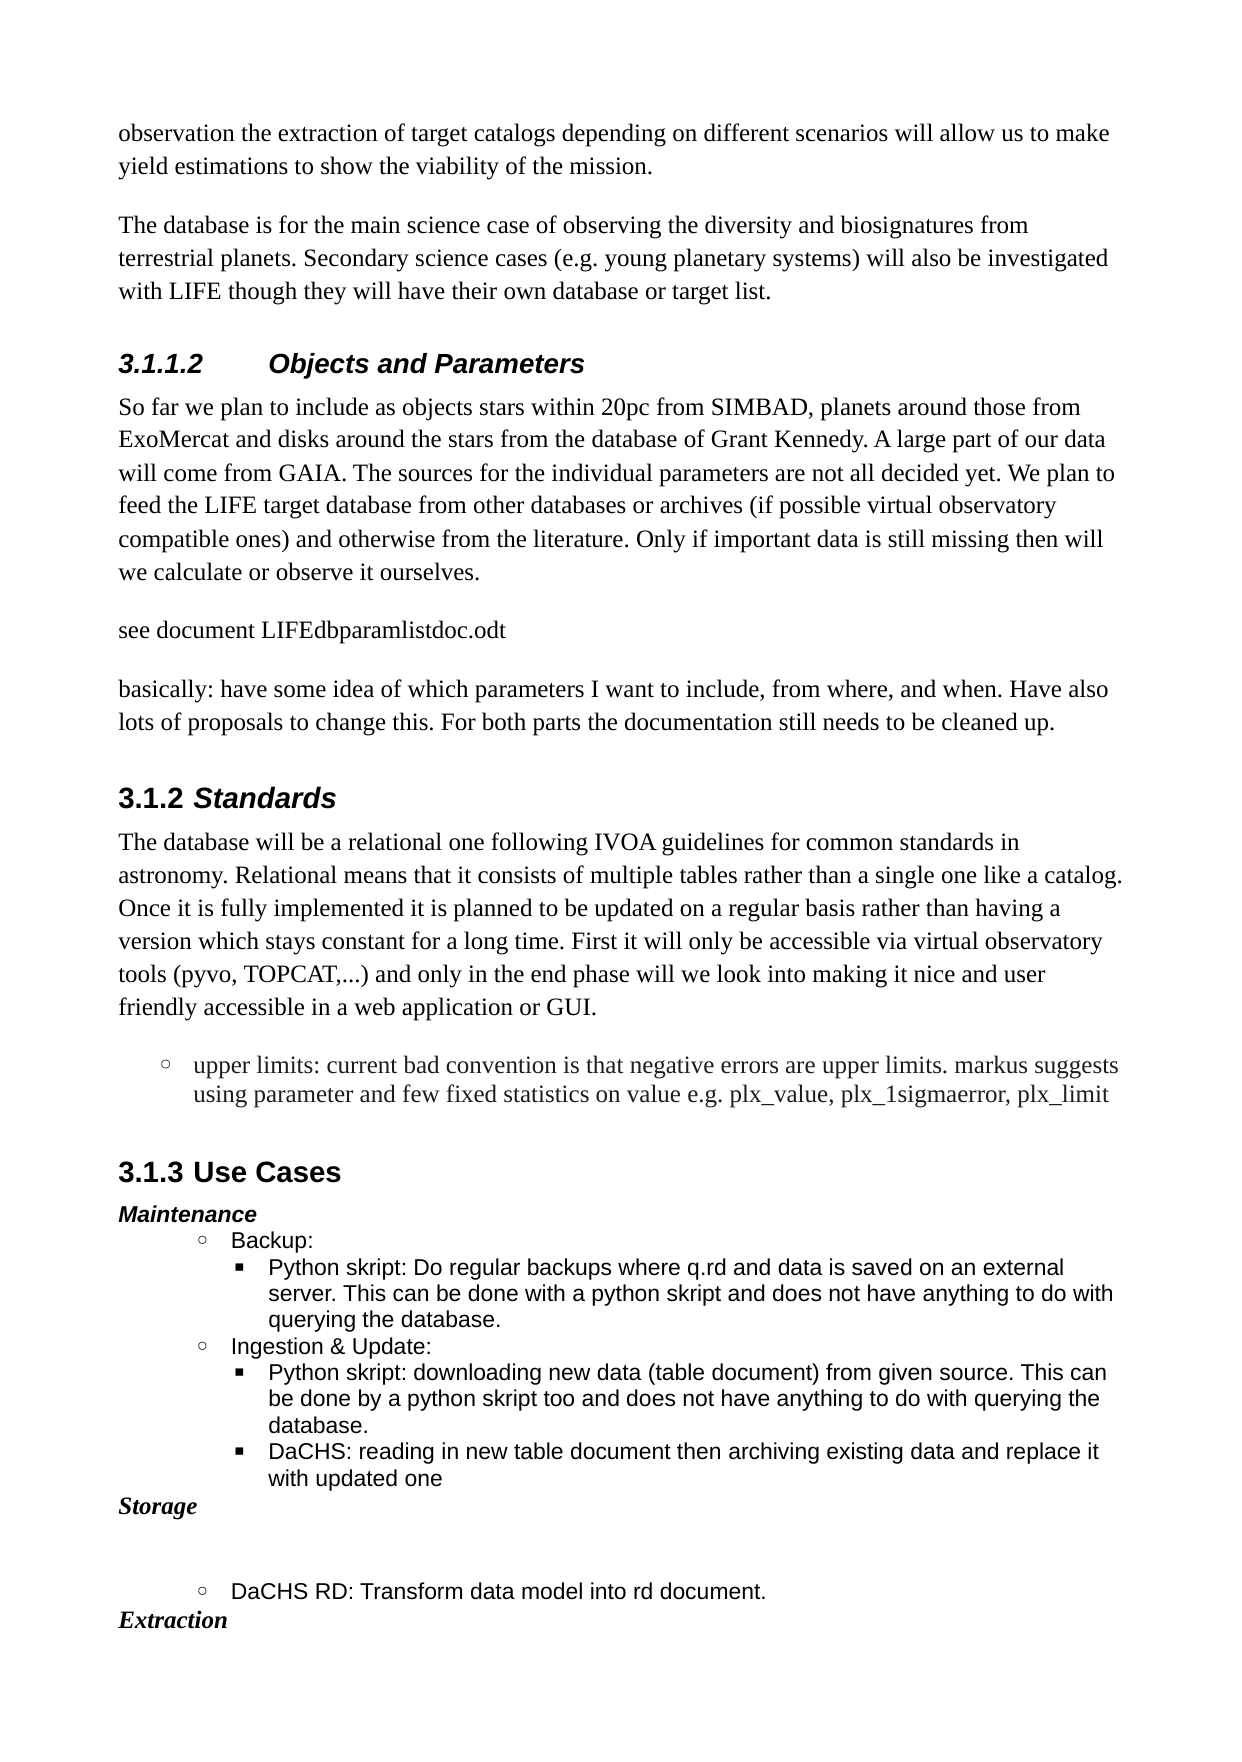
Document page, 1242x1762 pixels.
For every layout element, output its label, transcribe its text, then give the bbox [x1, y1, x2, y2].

subtitle Use Cases [118, 1155, 1124, 1188]
text Maintenance [118, 1201, 1124, 1227]
text Storage [118, 1491, 1124, 1519]
text So far we plan to include as objects stars within 20pc from SIMBAD, planets around those from ExoMercat and disks around the stars from the database of Grant Kennedy. A large part of our data will come from GAIA. The sources for the individual parameters are not all decided yet. We plan to feed the LIFE target database from other databases or archives (if possible virtual observatory compatible ones) and otherwise from the literature. Only if important data is still missing then will we calculate or observe it ourselves. [118, 392, 1124, 585]
list DaCHS: reading in new table document then archiving existing data and replace it with updated one [231, 1438, 1124, 1491]
text observation the extraction of target catalogs depending on different scenarios will allow us to make yield estimations to show the viability of the mission. [118, 118, 1124, 180]
subtitle Standards [118, 781, 1124, 814]
text Extraction [118, 1605, 1124, 1633]
list Ingestion & Update: [193, 1333, 1124, 1359]
list upper limits: current bad convention is that negative errors are upper limits. markus suggests using parameter and few fixed statistics on value e.g. plx_value, plx_1sigmaerror, plx_limit [156, 1051, 1124, 1108]
text see document LIFEdbparamlistdoc.odt [118, 615, 1124, 644]
list Python skript: Do regular backups where q.rd and data is saved on an external server. This can be done with a python skript and does not have anything to do with querying the database. [231, 1254, 1124, 1333]
subtitle Objects and Parameters [118, 347, 1124, 379]
text The database is for the main science case of observing the diversity and biosignatures from terrestrial planets. Secondary science cases (e.g. young planetary systems) will also be investigated with LIFE though they will have their own database or target list. [118, 210, 1124, 305]
list Python skript: downloading new data (table document) from given source. This can be done by a python skript too and does not have anything to do with querying the database. [231, 1359, 1124, 1438]
text The database will be a relational one following IVOA guidelines for common standards in astronomy. Relational means that it consists of multiple tables rather than a single one like a catalog. Once it is fully implemented it is planned to be updated on a regular basis rather than having a version which stays constant for a long time. First it will only be accessible via virtual observatory tools (pyvo, TOPCAT,...) and only in the end phase will we look into making it nice and user friendly accessible in a web application or GUI. [118, 827, 1124, 1021]
text basically: have some idea of which parameters I want to include, from where, and when. Have also lots of proposals to change this. For both parts the documentation still needs to be cleaned up. [118, 674, 1124, 736]
list DaCHS RD: Transform data model into rd document. [193, 1578, 1124, 1605]
list Backup: [193, 1227, 1124, 1254]
